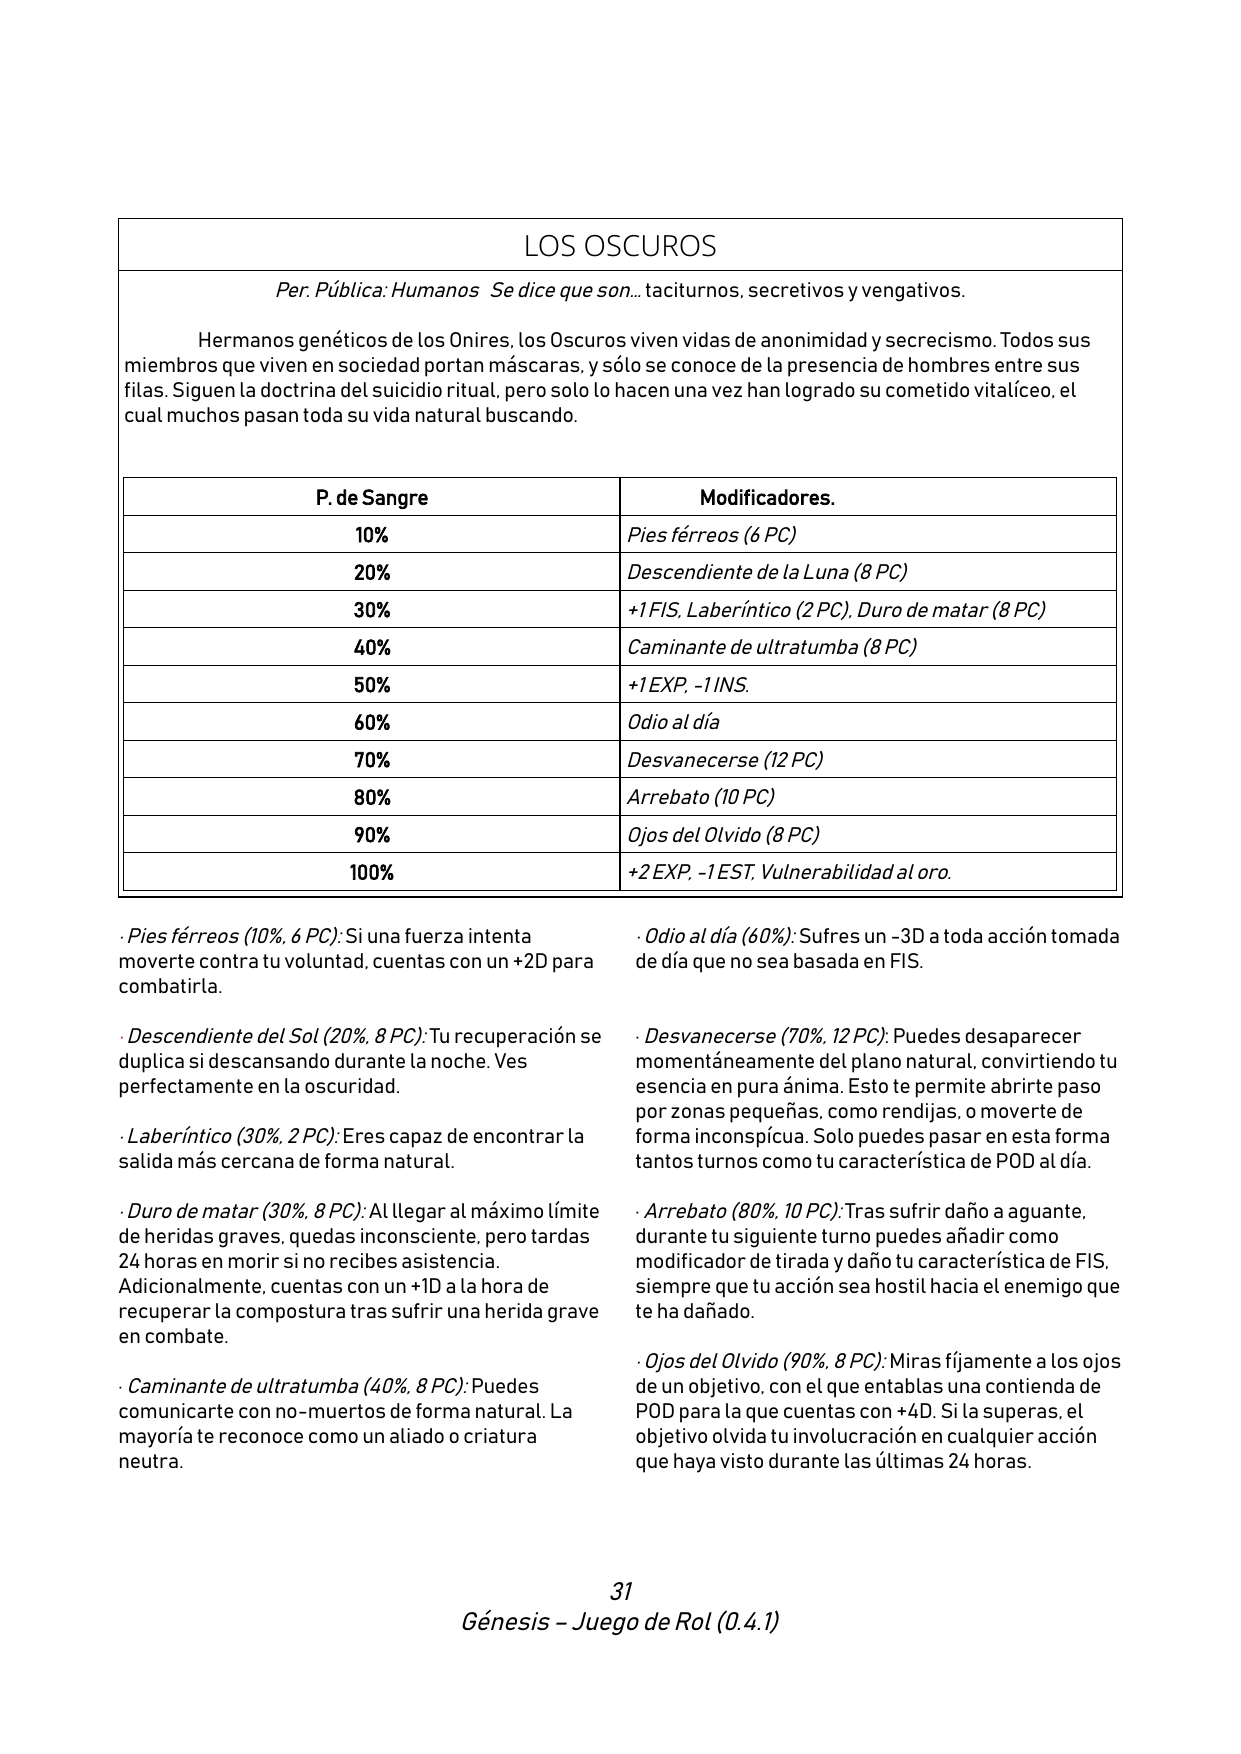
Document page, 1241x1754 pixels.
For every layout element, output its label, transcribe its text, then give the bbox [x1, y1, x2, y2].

table_header Modificadores. [621, 478, 1116, 514]
table_header LOS OSCUROS [119, 219, 1122, 270]
table_cell Ojos del Olvido (8 PC) [621, 816, 1116, 852]
table_cell 20% [124, 553, 619, 589]
table_cell 10% [124, 516, 619, 552]
table_cell +1 EXP, -1 INS. [621, 666, 1116, 702]
text · Descendiente del Sol (20%, 8 PC): Tu recuperación se duplica si descansando durante la noche. Ves perfectamente en la oscuridad. [118, 1022, 605, 1097]
table_cell Caminante de ultratumba (8 PC) [621, 628, 1116, 664]
text · Laberíntico (30%, 2 PC): Eres capaz de encontrar la salida más cercana de forma natural. [118, 1122, 605, 1172]
text · Arrebato (80%, 10 PC): Tras sufrir daño a aguante, durante tu siguiente turno puedes añadir como modificador de tirada y daño tu característica de FIS, siempre que tu acción sea hostil hacia el enemigo que te ha dañado. [635, 1197, 1122, 1322]
table_cell Desvanecerse (12 PC) [621, 741, 1116, 777]
table_cell +2 EXP, -1 EST, Vulnerabilidad al oro. [621, 853, 1116, 889]
table_cell 30% [124, 591, 619, 627]
table_cell 90% [124, 816, 619, 852]
table_cell Descendiente de la Luna (8 PC) [621, 553, 1116, 589]
text · Caminante de ultratumba (40%, 8 PC): Puedes comunicarte con no-muertos de forma natural. La mayoría te reconoce como un aliado o criatura neutra. [118, 1372, 605, 1472]
table_cell +1 FIS, Laberíntico (2 PC), Duro de matar (8 PC) [621, 591, 1116, 627]
table_cell 80% [124, 778, 619, 814]
text · Odio al día (60%): Sufres un -3D a toda acción tomada de día que no sea basada en FIS. [635, 922, 1122, 972]
table_cell 100% [124, 853, 619, 889]
text · Desvanecerse (70%, 12 PC): Puedes desaparecer momentáneamente del plano natural, convirtiendo tu esencia en pura ánima. Esto te permite abrirte paso por zonas pequeñas, como rendijas, o moverte de forma inconspícua. Solo puedes pasar en esta forma tantos turnos como tu característica de POD al día. [635, 1022, 1122, 1172]
table_header P. de Sangre [124, 478, 619, 514]
table_cell Per. Pública: Humanos Se dice que son… taciturnos, secretivos y vengativos. Hermanos genéticos de los Onires, los Oscuros viven vidas de anonimidad y secrecismo. Todos sus miembros que viven en sociedad portan máscaras, y sólo se conoce de la presencia de hombres entre sus filas. Siguen la doctrina del suicidio ritual, pero solo lo hacen una vez han logrado su cometido vitalíceo, el cual muchos pasan toda su vida natural buscando. [119, 271, 1122, 896]
table_cell Pies férreos (6 PC) [621, 516, 1116, 552]
table_cell 70% [124, 741, 619, 777]
text · Pies férreos (10%, 6 PC): Si una fuerza intenta moverte contra tu voluntad, cuentas con un +2D para combatirla. [118, 922, 605, 997]
table_cell 50% [124, 666, 619, 702]
table_cell 40% [124, 628, 619, 664]
text · Ojos del Olvido (90%, 8 PC): Miras fíjamente a los ojos de un objetivo, con el que entablas una contienda de POD para la que cuentas con +4D. Si la superas, el objetivo olvida tu involucración en cualquier acción que haya visto durante las últimas 24 horas. [635, 1347, 1122, 1472]
table_cell 60% [124, 703, 619, 739]
table_cell Arrebato (10 PC) [621, 778, 1116, 814]
table_cell Odio al día [621, 703, 1116, 739]
text · Duro de matar (30%, 8 PC): Al llegar al máximo límite de heridas graves, quedas inconsciente, pero tardas 24 horas en morir si no recibes asistencia. Adicionalmente, cuentas con un +1D a la hora de recuperar la compostura tras sufrir una herida grave en combate. [118, 1197, 605, 1347]
